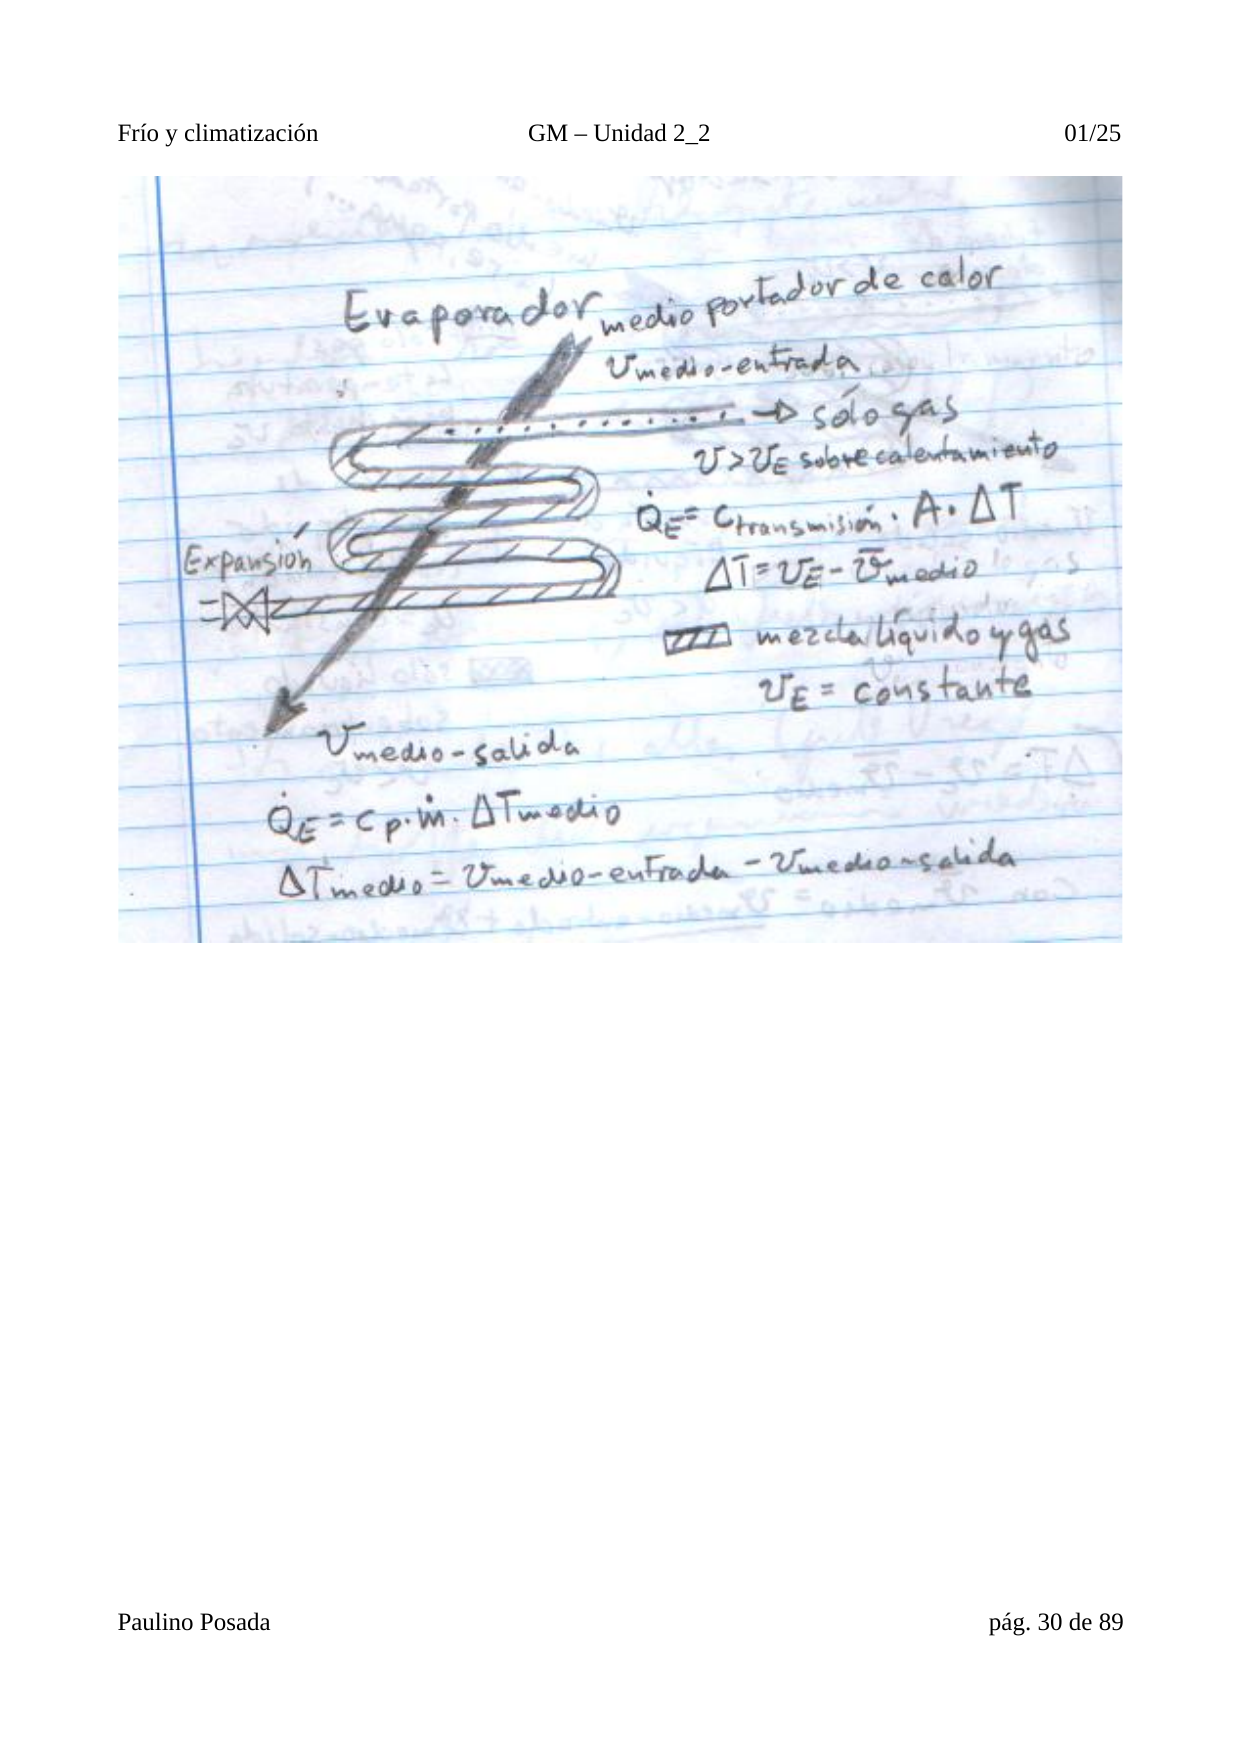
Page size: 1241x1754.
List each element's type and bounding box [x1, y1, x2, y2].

picture [118, 176, 1123, 943]
